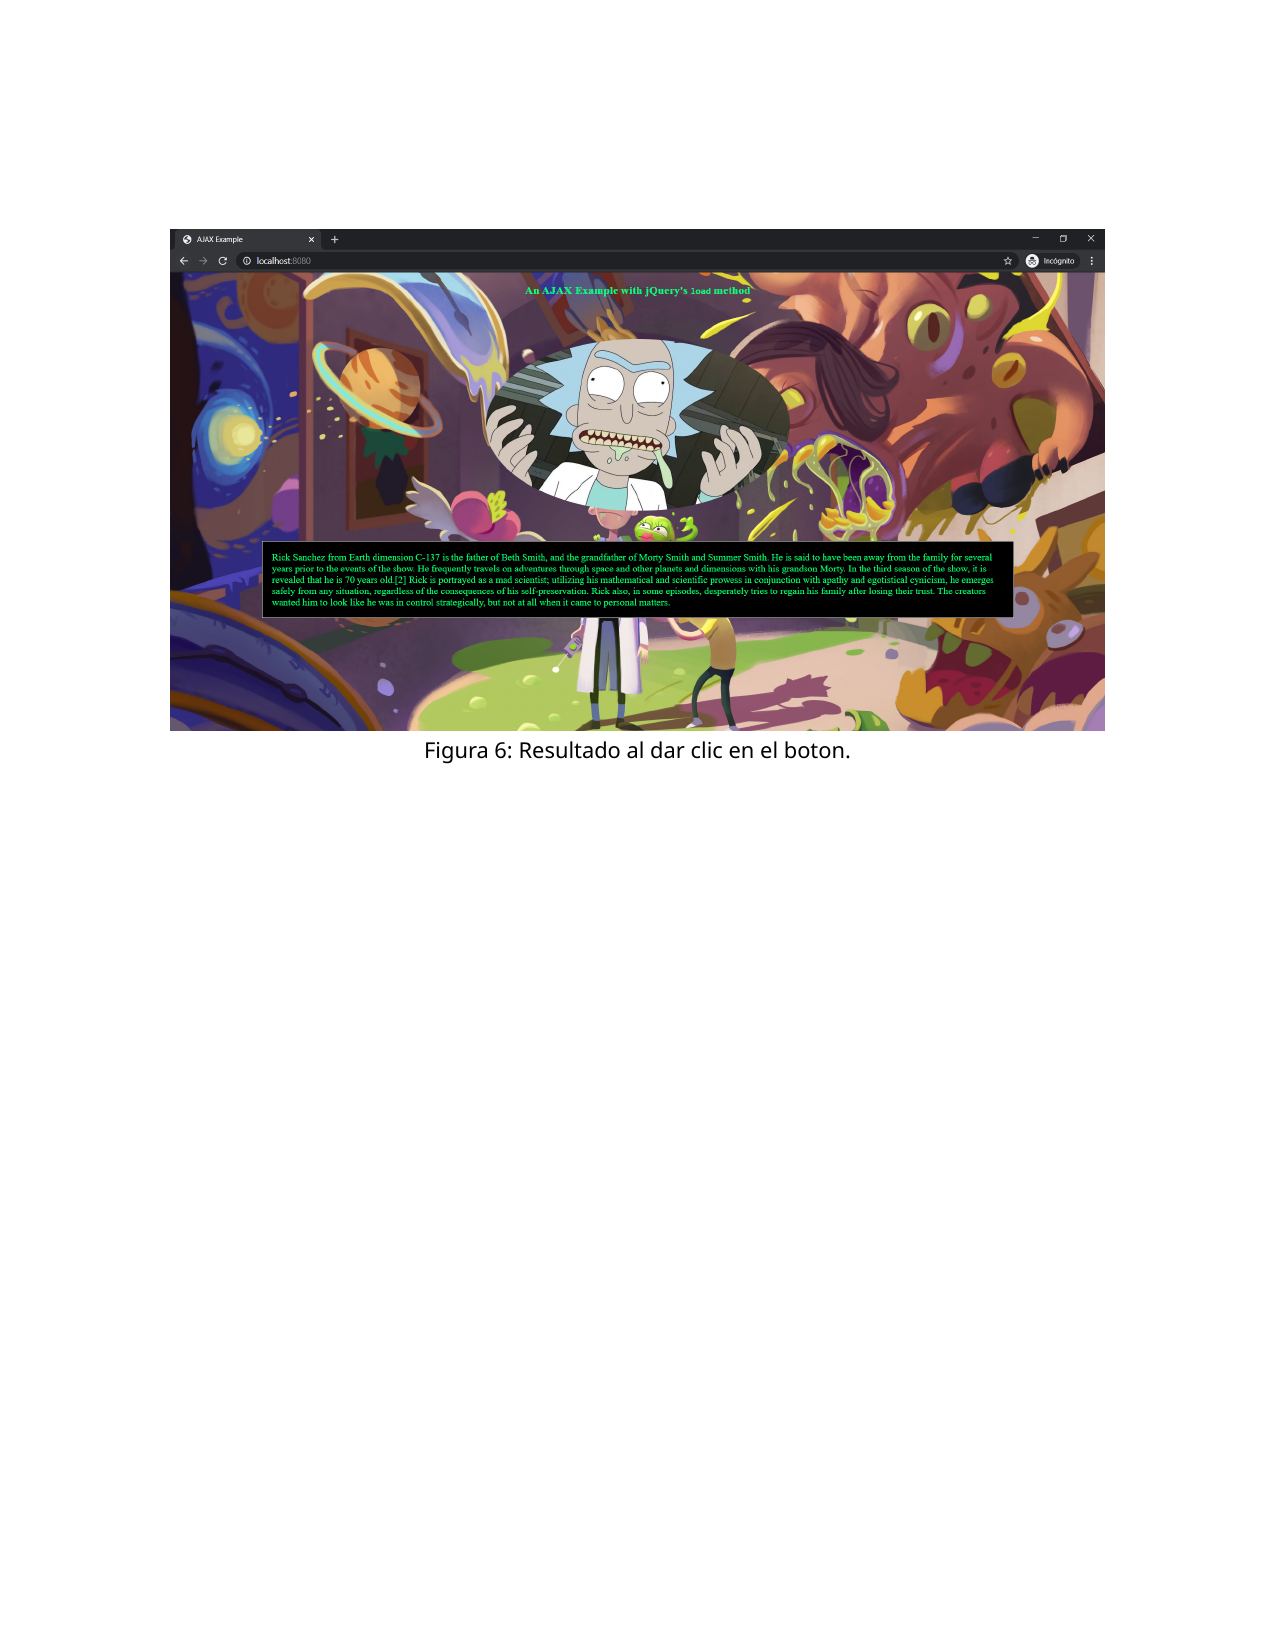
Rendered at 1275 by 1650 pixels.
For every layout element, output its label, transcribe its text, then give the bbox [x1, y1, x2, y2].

picture [170, 229, 1105, 731]
text Figura 6: Resultado al dar clic en el boton. [118, 225, 1157, 765]
